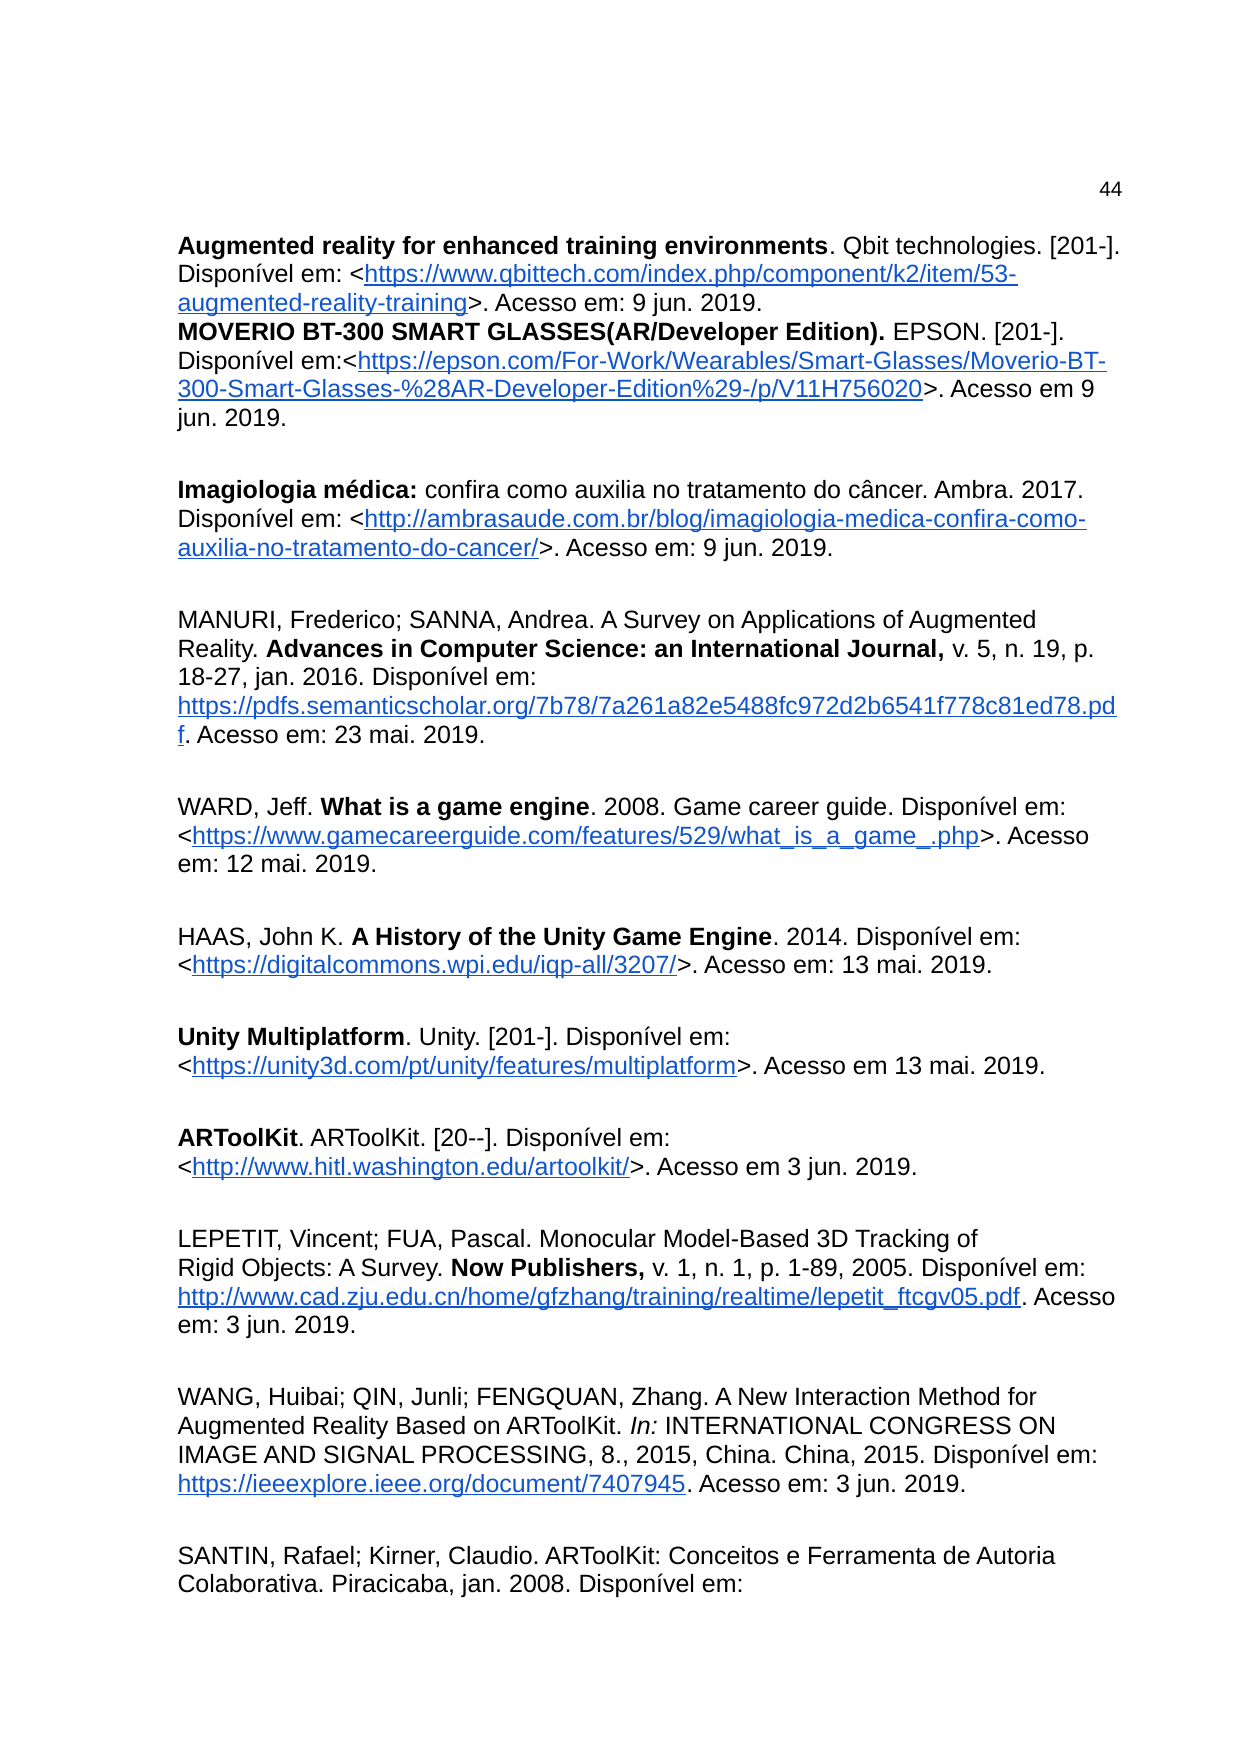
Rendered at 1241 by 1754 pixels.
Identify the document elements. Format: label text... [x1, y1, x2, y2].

text MANURI, Frederico; SANNA, Andrea. A Survey on Applications of Augmented Reality. Advances in Computer Science: an International Journal, v. 5, n. 19, p. 18-27, jan. 2016. Disponível em: https://pdfs.semanticscholar.org/7b78/7a261a82e5488fc972d2b6541f778c81ed78.pdf. Acesso em: 23 mai. 2019. [177, 605, 1122, 748]
text WANG, Huibai; QIN, Junli; FENGQUAN, Zhang. A New Interaction Method for Augmented Reality Based on ARToolKit. In: INTERNATIONAL CONGRESS ON IMAGE AND SIGNAL PROCESSING, 8., 2015, China. China, 2015. Disponível em: https://ieeexplore.ieee.org/document/7407945. Acesso em: 3 jun. 2019. [177, 1382, 1122, 1497]
text Rigid Objects: A Survey. Now Publishers, v. 1, n. 1, p. 1-89, 2005. Disponível em: http://www.cad.zju.edu.cn/home/gfzhang/training/realtime/lepetit_ftcgv05.pdf. Acesso em: 3 jun. 2019. [177, 1253, 1122, 1339]
text LEPETIT, Vincent; FUA, Pascal. Monocular Model-Based 3D Tracking of [177, 1224, 1122, 1253]
text SANTIN, Rafael; Kirner, Claudio. ARToolKit: Conceitos e Ferramenta de Autoria Colaborativa. Piracicaba, jan. 2008. Disponível em: [177, 1541, 1122, 1598]
text ARToolKit. ARToolKit. [20--]. Disponível em: <http://www.hitl.washington.edu/artoolkit/>. Acesso em 3 jun. 2019. [177, 1123, 1122, 1181]
text MOVERIO BT-300 SMART GLASSES(AR/Developer Edition). EPSON. [201-]. Disponível em:<https://epson.com/For-Work/Wearables/Smart-Glasses/Moverio-BT-300-Smart-Glasses-%28AR-Developer-Edition%29-/p/V11H756020>. Acesso em 9 jun. 2019. [177, 317, 1122, 432]
text Augmented reality for enhanced training environments. Qbit technologies. [201-]. Disponível em: <https://www.qbittech.com/index.php/component/k2/item/53-augmented-reality-training>. Acesso em: 9 jun. 2019. [177, 231, 1122, 317]
text HAAS, John K. A History of the Unity Game Engine. 2014. Disponível em: <https://digitalcommons.wpi.edu/iqp-all/3207/>. Acesso em: 13 mai. 2019. [177, 921, 1122, 979]
text Imagiologia médica: confira como auxilia no tratamento do câncer. Ambra. 2017. Disponível em: <http://ambrasaude.com.br/blog/imagiologia-medica-confira-como-auxilia-no-tratamento-do-cancer/>. Acesso em: 9 jun. 2019. [177, 475, 1122, 561]
text WARD, Jeff. What is a game engine. 2008. Game career guide. Disponível em: <https://www.gamecareerguide.com/features/529/what_is_a_game_.php>. Acesso em: 12 mai. 2019. [177, 792, 1122, 878]
text Unity Multiplatform. Unity. [201-]. Disponível em: <https://unity3d.com/pt/unity/features/multiplatform>. Acesso em 13 mai. 2019. [177, 1022, 1122, 1080]
